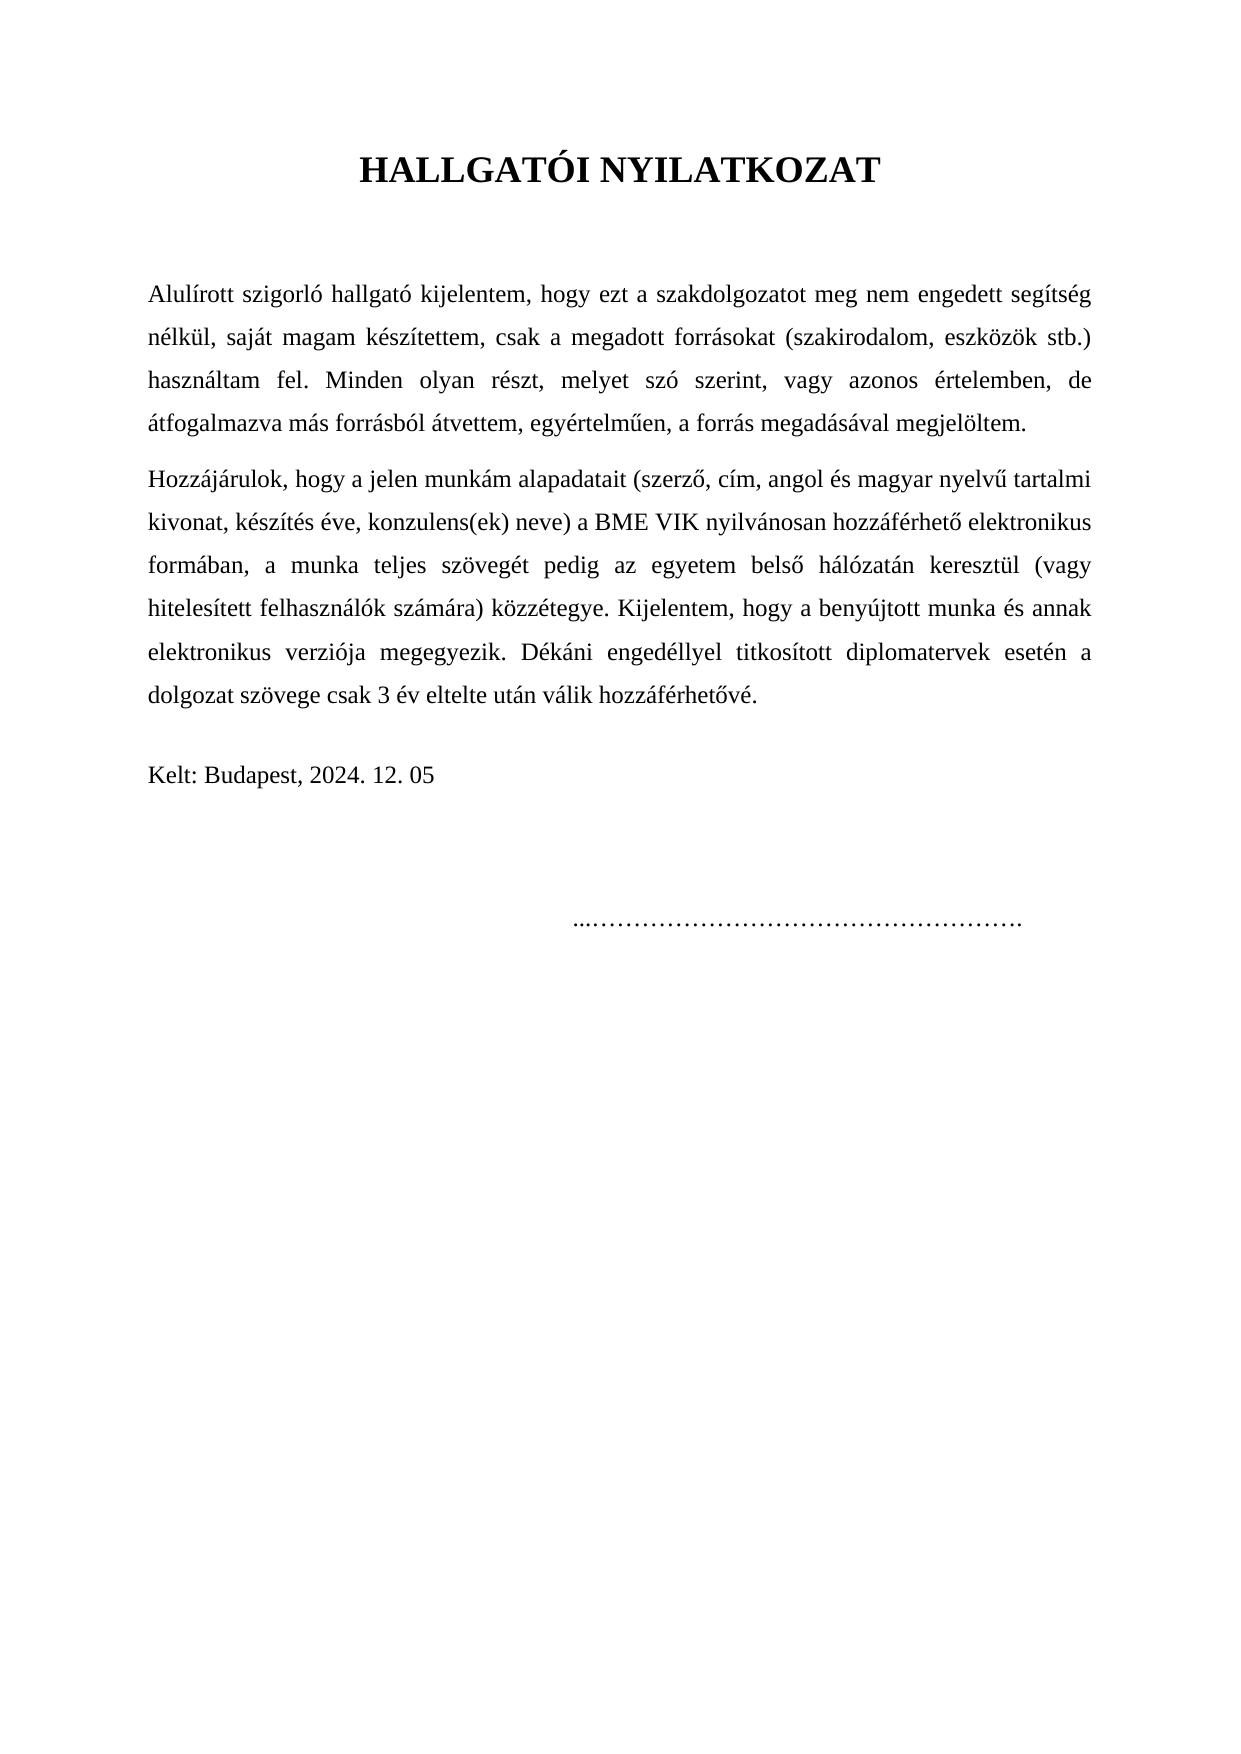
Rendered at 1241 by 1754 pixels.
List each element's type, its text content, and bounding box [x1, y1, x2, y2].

text Hallgatói nyilatkozat [148, 148, 1092, 191]
text Alulírott szigorló hallgató kijelentem, hogy ezt a szakdolgozatot meg nem engedett segítség nélkül, saját magam készítettem, csak a megadott forrásokat (szakirodalom, eszközök stb.) használtam fel. Minden olyan részt, melyet szó szerint, vagy azonos értelemben, de átfogalmazva más forrásból átvettem, egyértelműen, a forrás megadásával megjelöltem. [148, 279, 1092, 437]
text Hozzájárulok, hogy a jelen munkám alapadatait (szerző, cím, angol és magyar nyelvű tartalmi kivonat, készítés éve, konzulens(ek) neve) a BME VIK nyilvánosan hozzáférhető elektronikus formában, a munka teljes szövegét pedig az egyetem belső hálózatán keresztül (vagy hitelesített felhasználók számára) közzétegye. Kijelentem, hogy a benyújtott munka és annak elektronikus verziója megegyezik. Dékáni engedéllyel titkosított diplomatervek esetén a dolgozat szövege csak 3 év eltelte után válik hozzáférhetővé. [148, 464, 1092, 708]
text Kelt: Budapest, 2024. 12. 05 [148, 760, 1092, 789]
text ...……………………………………………. [532, 903, 1092, 932]
